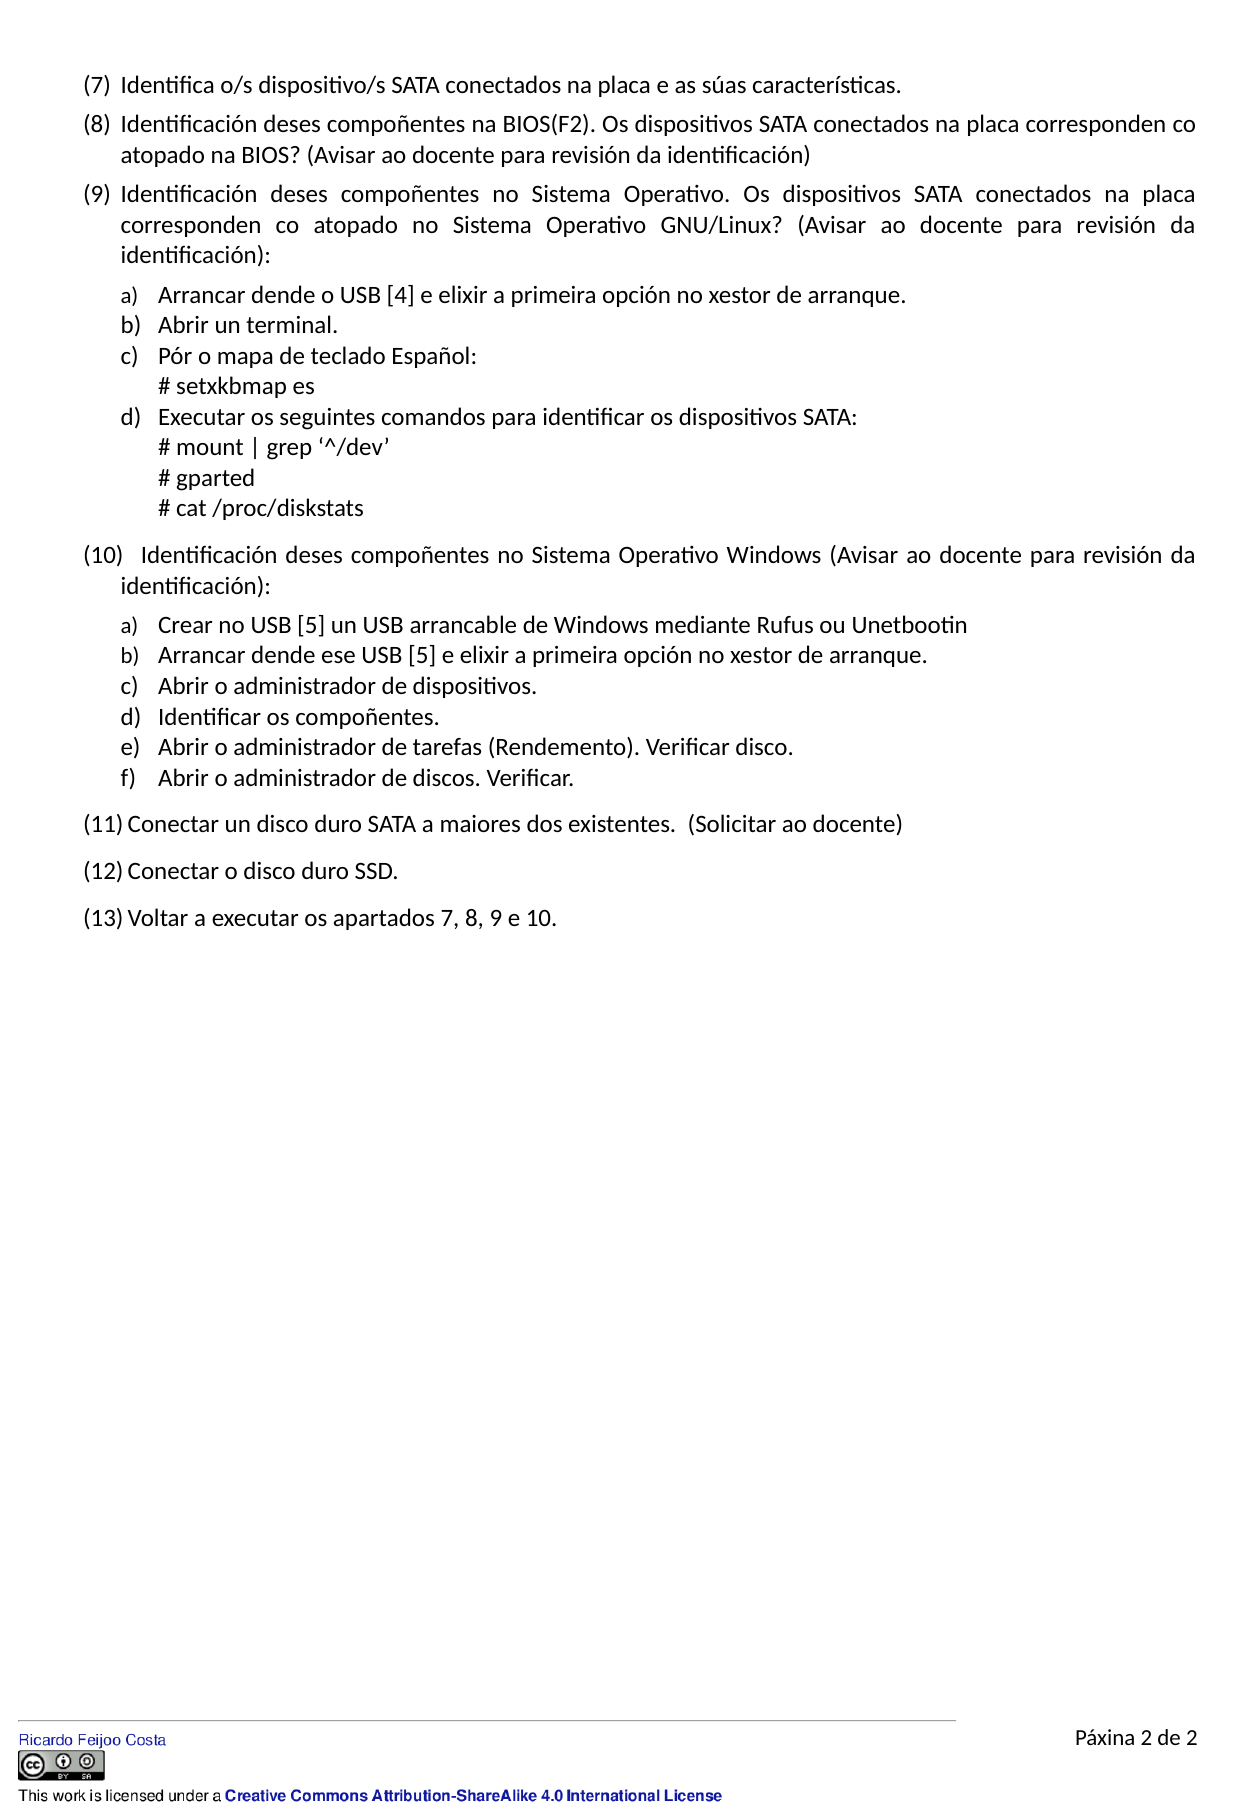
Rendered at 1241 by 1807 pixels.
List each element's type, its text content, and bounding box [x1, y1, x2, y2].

list Pór o mapa de teclado Español: [120, 340, 1197, 371]
list Identifica o/s dispositivo/s SATA conectados na placa e as súas características. [83, 69, 1197, 100]
list Conectar o disco duro SSD. [83, 855, 1197, 886]
list Executar os seguintes comandos para identificar os dispositivos SATA: [120, 401, 1197, 432]
list Identificación deses compoñentes no Sistema Operativo. Os dispositivos SATA conectados na placa corresponden co atopado no Sistema Operativo GNU/Linux? (Avisar ao docente para revisión da identificación): [83, 178, 1197, 270]
list # cat /proc/diskstats [120, 493, 1197, 523]
list Identificación deses compoñentes na BIOS(F2). Os dispositivos SATA conectados na placa corresponden co atopado na BIOS? (Avisar ao docente para revisión da identificación) [83, 109, 1197, 170]
list Identificar os compoñentes. [120, 701, 1197, 731]
picture [8, 1715, 957, 1806]
list # gparted [120, 462, 1197, 493]
list Crear no USB [5] un USB arrancable de Windows mediante Rufus ou Unetbootin [120, 609, 1197, 640]
list Identificación deses compoñentes no Sistema Operativo Windows (Avisar ao docente para revisión da identificación): [83, 539, 1197, 600]
list Arrancar dende ese USB [5] e elixir a primeira opción no xestor de arranque. [120, 640, 1197, 670]
list Arrancar dende o USB [4] e elixir a primeira opción no xestor de arranque. [120, 279, 1197, 309]
list Abrir un terminal. [120, 309, 1197, 340]
list Conectar un disco duro SATA a maiores dos existentes. (Solicitar ao docente) [83, 808, 1197, 839]
list Abrir o administrador de dispositivos. [120, 670, 1197, 701]
list # setxkbmap es [120, 371, 1197, 401]
list Abrir o administrador de tarefas (Rendemento). Verificar disco. [120, 731, 1197, 762]
list Abrir o administrador de discos. Verificar. [120, 762, 1197, 792]
list # mount | grep ‘^/dev’ [120, 432, 1197, 462]
list Voltar a executar os apartados 7, 8, 9 e 10. [83, 902, 1197, 933]
